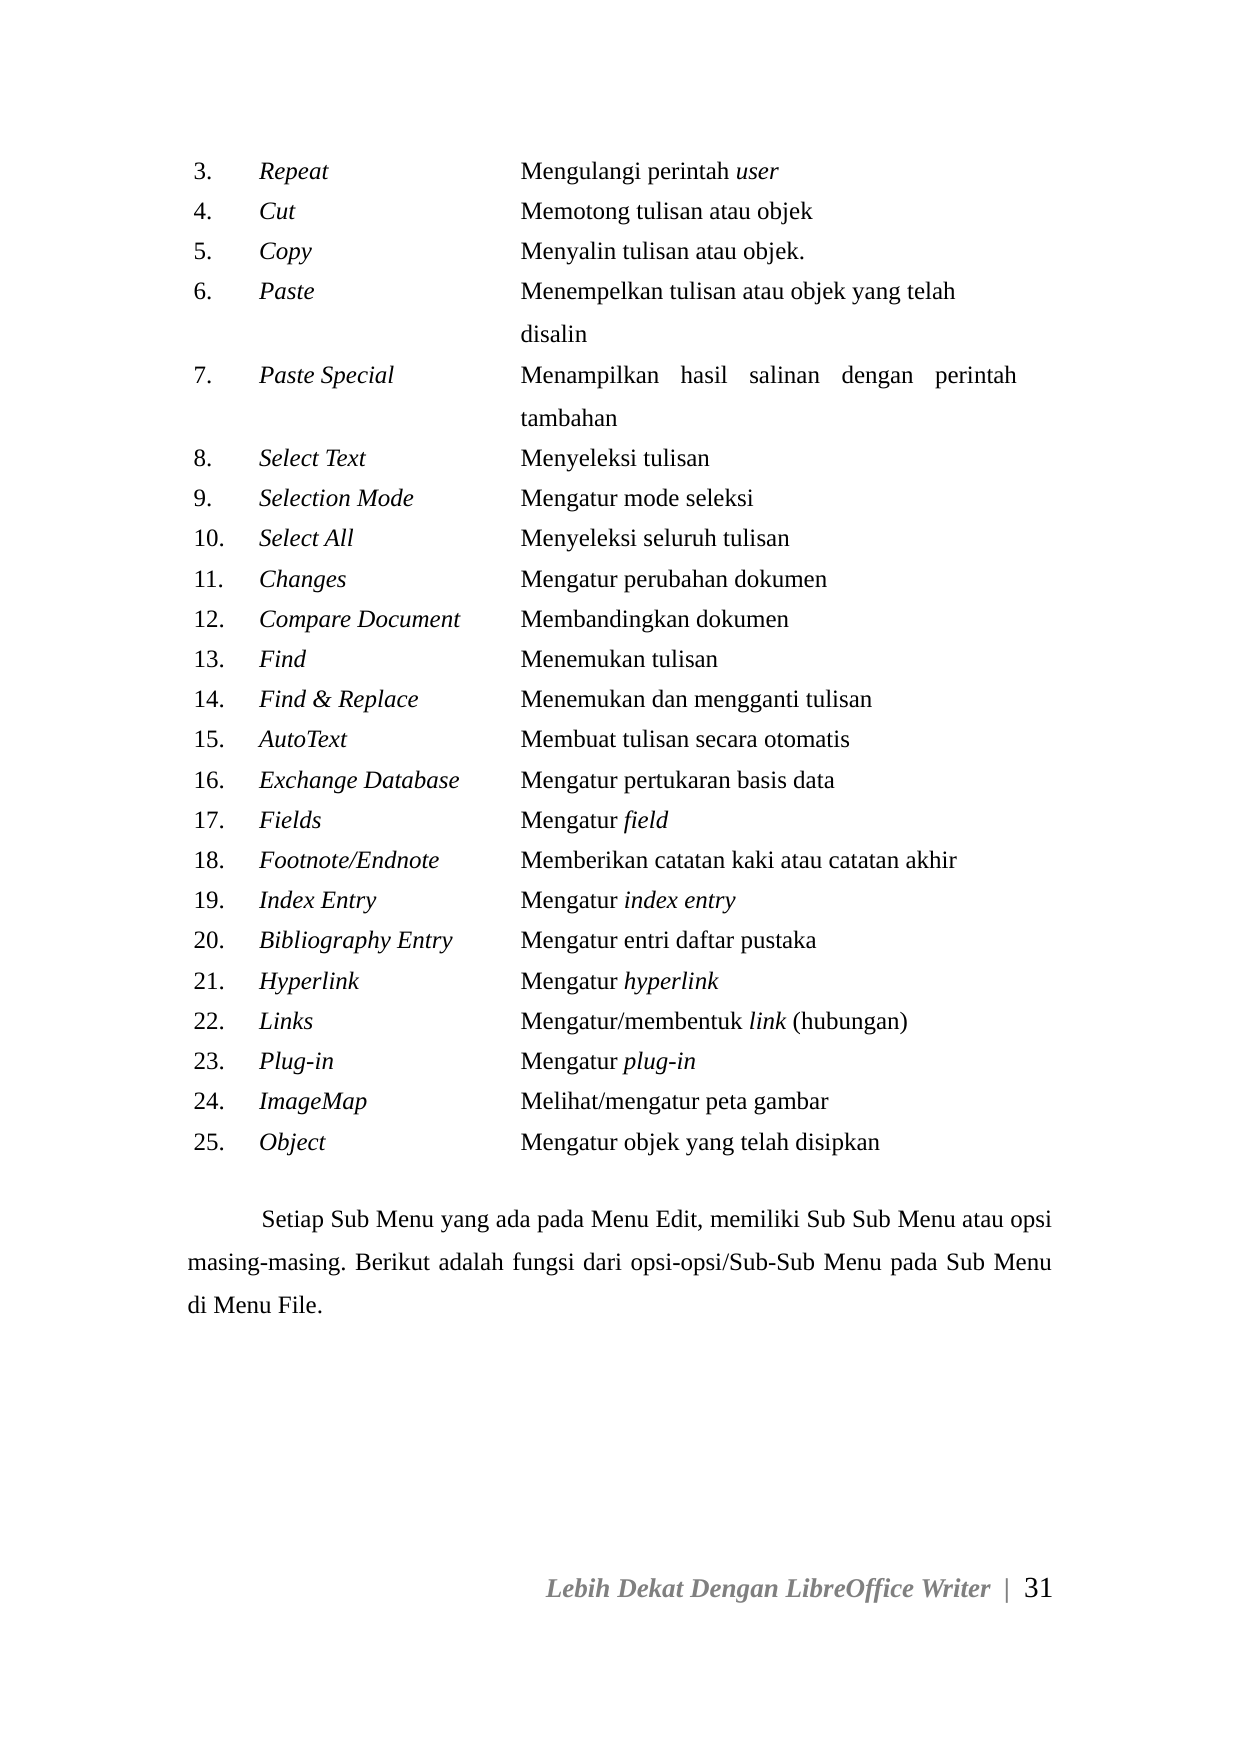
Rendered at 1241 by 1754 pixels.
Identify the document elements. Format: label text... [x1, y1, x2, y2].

table_cell 24. [188, 1081, 253, 1121]
table_cell Menyeleksi tulisan [515, 437, 1023, 477]
table_cell Menempelkan tulisan atau objek yang telah disalin [515, 271, 1023, 354]
table_cell 20. [188, 920, 253, 960]
table_cell Menampilkan hasil salinan dengan perintah tambahan [515, 354, 1023, 437]
table_cell Menemukan dan mengganti tulisan [515, 679, 1023, 719]
table_cell 4. [188, 190, 253, 230]
table_cell Melihat/mengatur peta gambar [515, 1081, 1023, 1121]
table_cell Mengatur/membentuk link (hubungan) [515, 1000, 1023, 1040]
table_cell 21. [188, 960, 253, 1000]
table_cell Fields [253, 799, 514, 839]
table_cell Select All [253, 518, 514, 558]
table_cell Membandingkan dokumen [515, 598, 1023, 638]
table_cell Selection Mode [253, 478, 514, 518]
table_cell Paste [253, 271, 514, 354]
table_cell Compare Document [253, 598, 514, 638]
table_cell Changes [253, 558, 514, 598]
text Setiap Sub Menu yang ada pada Menu Edit, memiliki Sub Sub Menu atau opsi masing-masing. Berikut adalah fungsi dari opsi-opsi/Sub-Sub Menu pada Sub Menu di Menu File. [187, 1204, 1053, 1319]
table_cell Menyalin tulisan atau objek. [515, 230, 1023, 271]
table_cell 9. [188, 478, 253, 518]
table_cell Exchange Database [253, 759, 514, 799]
table_cell Mengatur objek yang telah disipkan [515, 1121, 1023, 1161]
table_cell 6. [188, 271, 253, 354]
table_cell Paste Special [253, 354, 514, 437]
table_cell 16. [188, 759, 253, 799]
table_cell Mengatur entri daftar pustaka [515, 920, 1023, 960]
table_cell Find & Replace [253, 679, 514, 719]
table_cell Cut [253, 190, 514, 230]
table_cell ImageMap [253, 1081, 514, 1121]
table_cell Footnote/Endnote [253, 839, 514, 879]
table_cell 12. [188, 598, 253, 638]
table_cell Repeat [253, 150, 514, 190]
table_cell 11. [188, 558, 253, 598]
table_cell Memberikan catatan kaki atau catatan akhir [515, 839, 1023, 879]
table_cell Plug-in [253, 1040, 514, 1081]
table_cell AutoText [253, 719, 514, 759]
table_cell Mengulangi perintah user [515, 150, 1023, 190]
table_cell Object [253, 1121, 514, 1161]
table_cell 7. [188, 354, 253, 437]
table_cell 13. [188, 638, 253, 678]
table_cell 5. [188, 230, 253, 271]
table_cell 8. [188, 437, 253, 477]
table_cell 17. [188, 799, 253, 839]
table_cell 23. [188, 1040, 253, 1081]
table_cell Menemukan tulisan [515, 638, 1023, 678]
table_cell 19. [188, 880, 253, 920]
table_cell 22. [188, 1000, 253, 1040]
table_cell Membuat tulisan secara otomatis [515, 719, 1023, 759]
table_cell Find [253, 638, 514, 678]
table_cell Mengatur index entry [515, 880, 1023, 920]
table_cell 18. [188, 839, 253, 879]
table_cell Mengatur perubahan dokumen [515, 558, 1023, 598]
table_cell Copy [253, 230, 514, 271]
table_cell Mengatur mode seleksi [515, 478, 1023, 518]
table_cell Bibliography Entry [253, 920, 514, 960]
table_cell Select Text [253, 437, 514, 477]
table_cell 14. [188, 679, 253, 719]
table_cell Menyeleksi seluruh tulisan [515, 518, 1023, 558]
table_cell Links [253, 1000, 514, 1040]
table_cell Mengatur plug-in [515, 1040, 1023, 1081]
table_cell Memotong tulisan atau objek [515, 190, 1023, 230]
table_cell 15. [188, 719, 253, 759]
table_cell Index Entry [253, 880, 514, 920]
table_cell Mengatur pertukaran basis data [515, 759, 1023, 799]
table_cell Mengatur field [515, 799, 1023, 839]
table_cell Mengatur hyperlink [515, 960, 1023, 1000]
table_cell Hyperlink [253, 960, 514, 1000]
table_cell 25. [188, 1121, 253, 1161]
table_cell 10. [188, 518, 253, 558]
table_cell 3. [188, 150, 253, 190]
